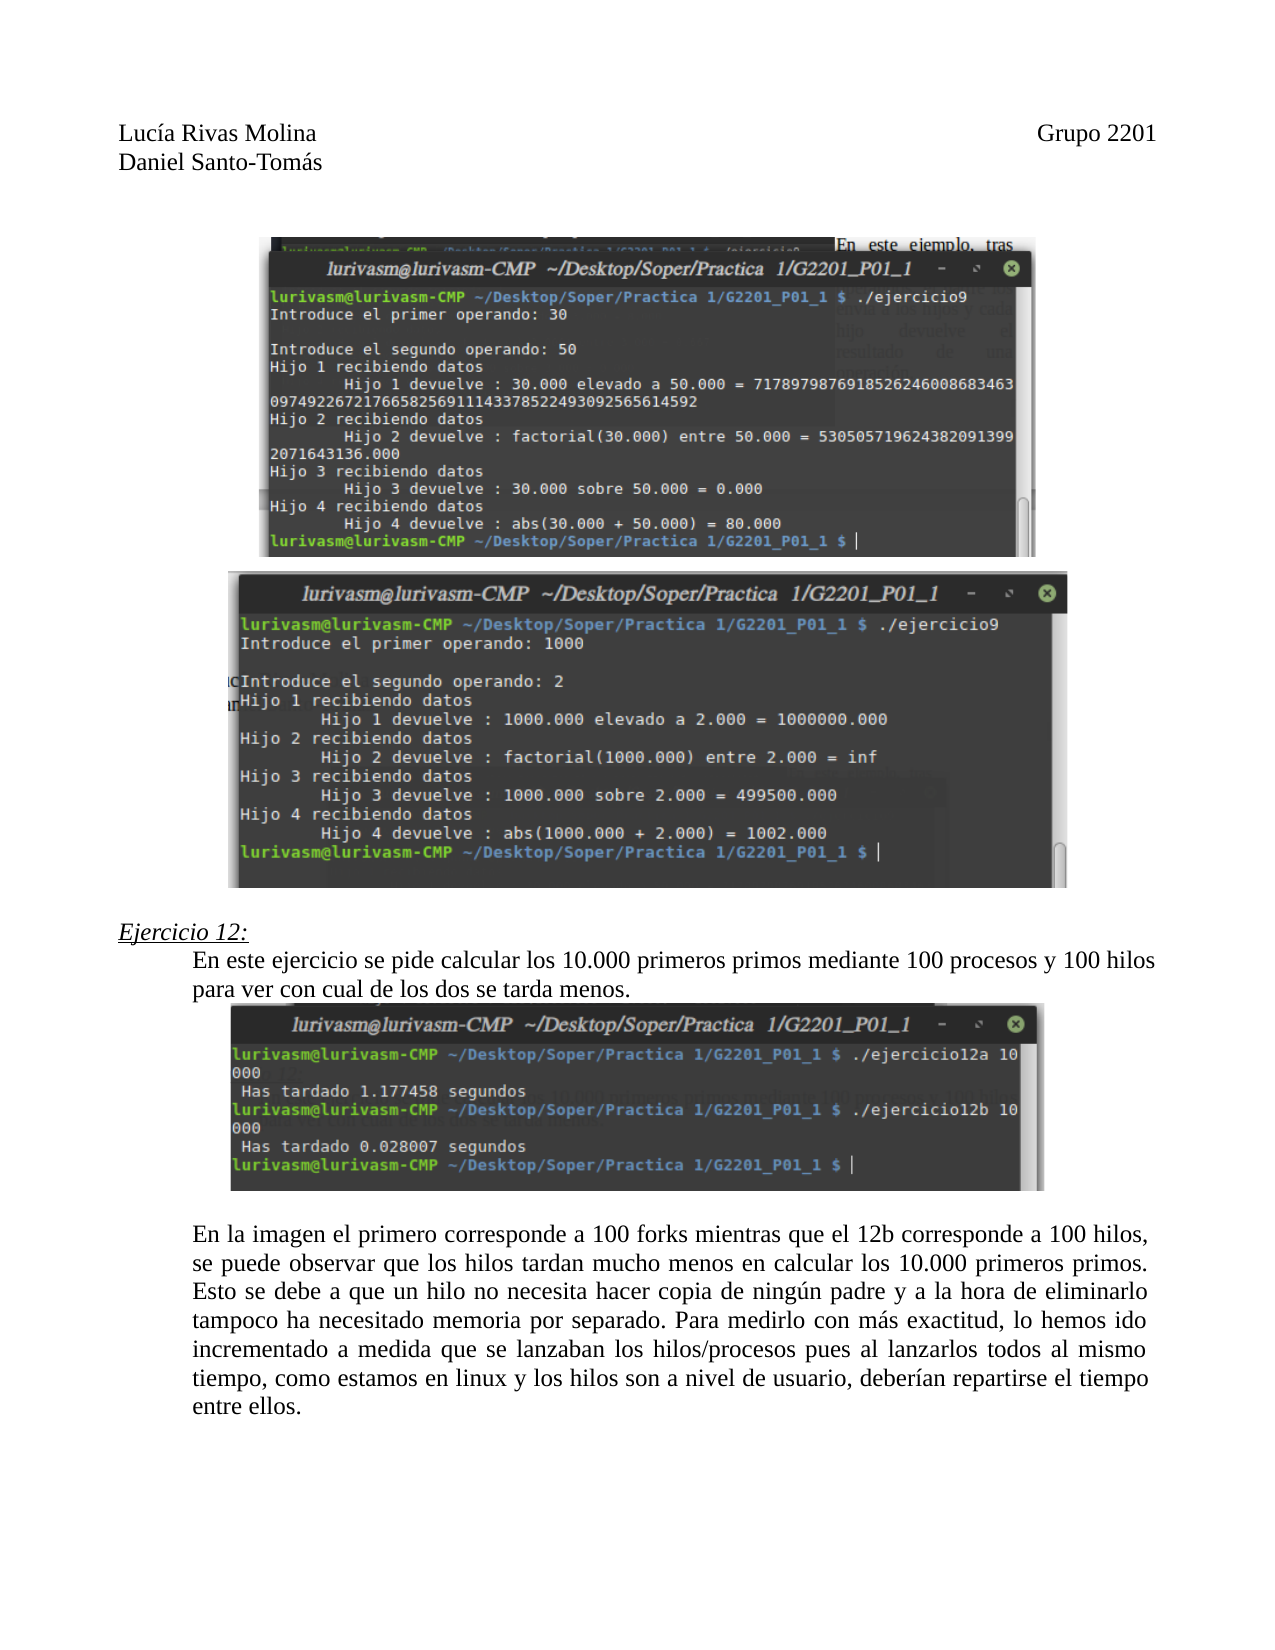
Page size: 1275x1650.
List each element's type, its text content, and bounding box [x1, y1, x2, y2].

picture [313, 571, 891, 623]
picture [337, 237, 876, 289]
text En este ejercicio se pide calcular los 10.000 primeros primos mediante 100 procesos y 100 hilos para ver con cual de los dos se tarda menos. [118, 946, 1157, 1003]
text En la imagen el primero corresponde a 100 forks mientras que el 12b corresponde a 100 hilos, se puede observar que los hilos tardan mucho menos en calcular los 10.000 primeros primos. Esto se debe a que un hilo no necesita hacer copia de ningún padre y a la hora de eliminarlo tampoco ha necesitado memoria por separado. Para medirlo con más exactitud, lo hemos ido incrementado a medida que se lanzaban los hilos/procesos pues al lanzarlos todos al mismo tiempo, como estamos en linux y los hilos son a nivel de usuario, deberían repartirse el tiempo entre ellos. [118, 1219, 1157, 1420]
text Ejercicio 12: [118, 917, 1157, 946]
picture [322, 1003, 882, 1031]
